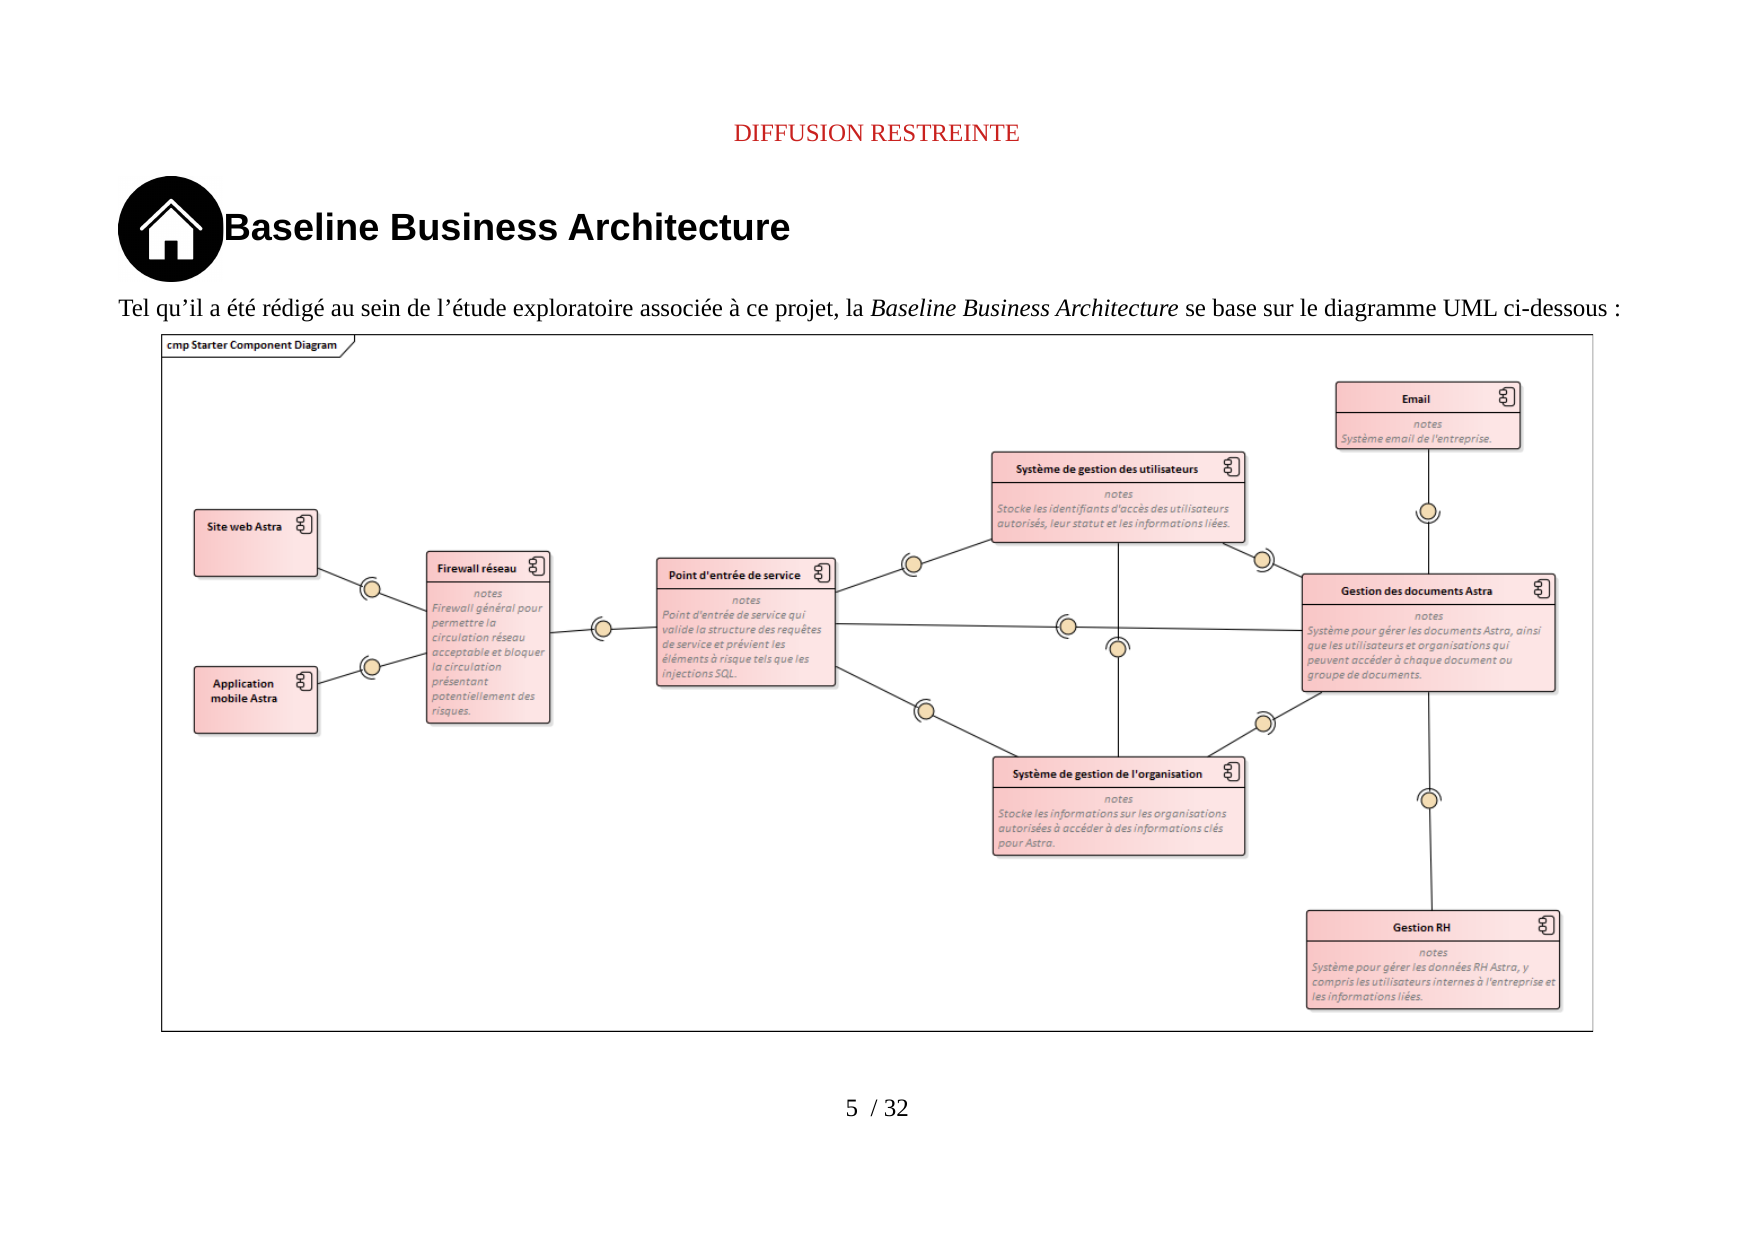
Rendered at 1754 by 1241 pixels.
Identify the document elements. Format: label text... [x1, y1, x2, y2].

text Tel qu’il a été rédigé au sein de l’étude exploratoire associée à ce projet, la Baseline Business Architecture se base sur le diagramme UML ci-dessous : [118, 293, 1636, 322]
picture [118, 176, 224, 282]
picture [160, 333, 1594, 1032]
subtitle Baseline Business Architecture [224, 176, 1636, 282]
